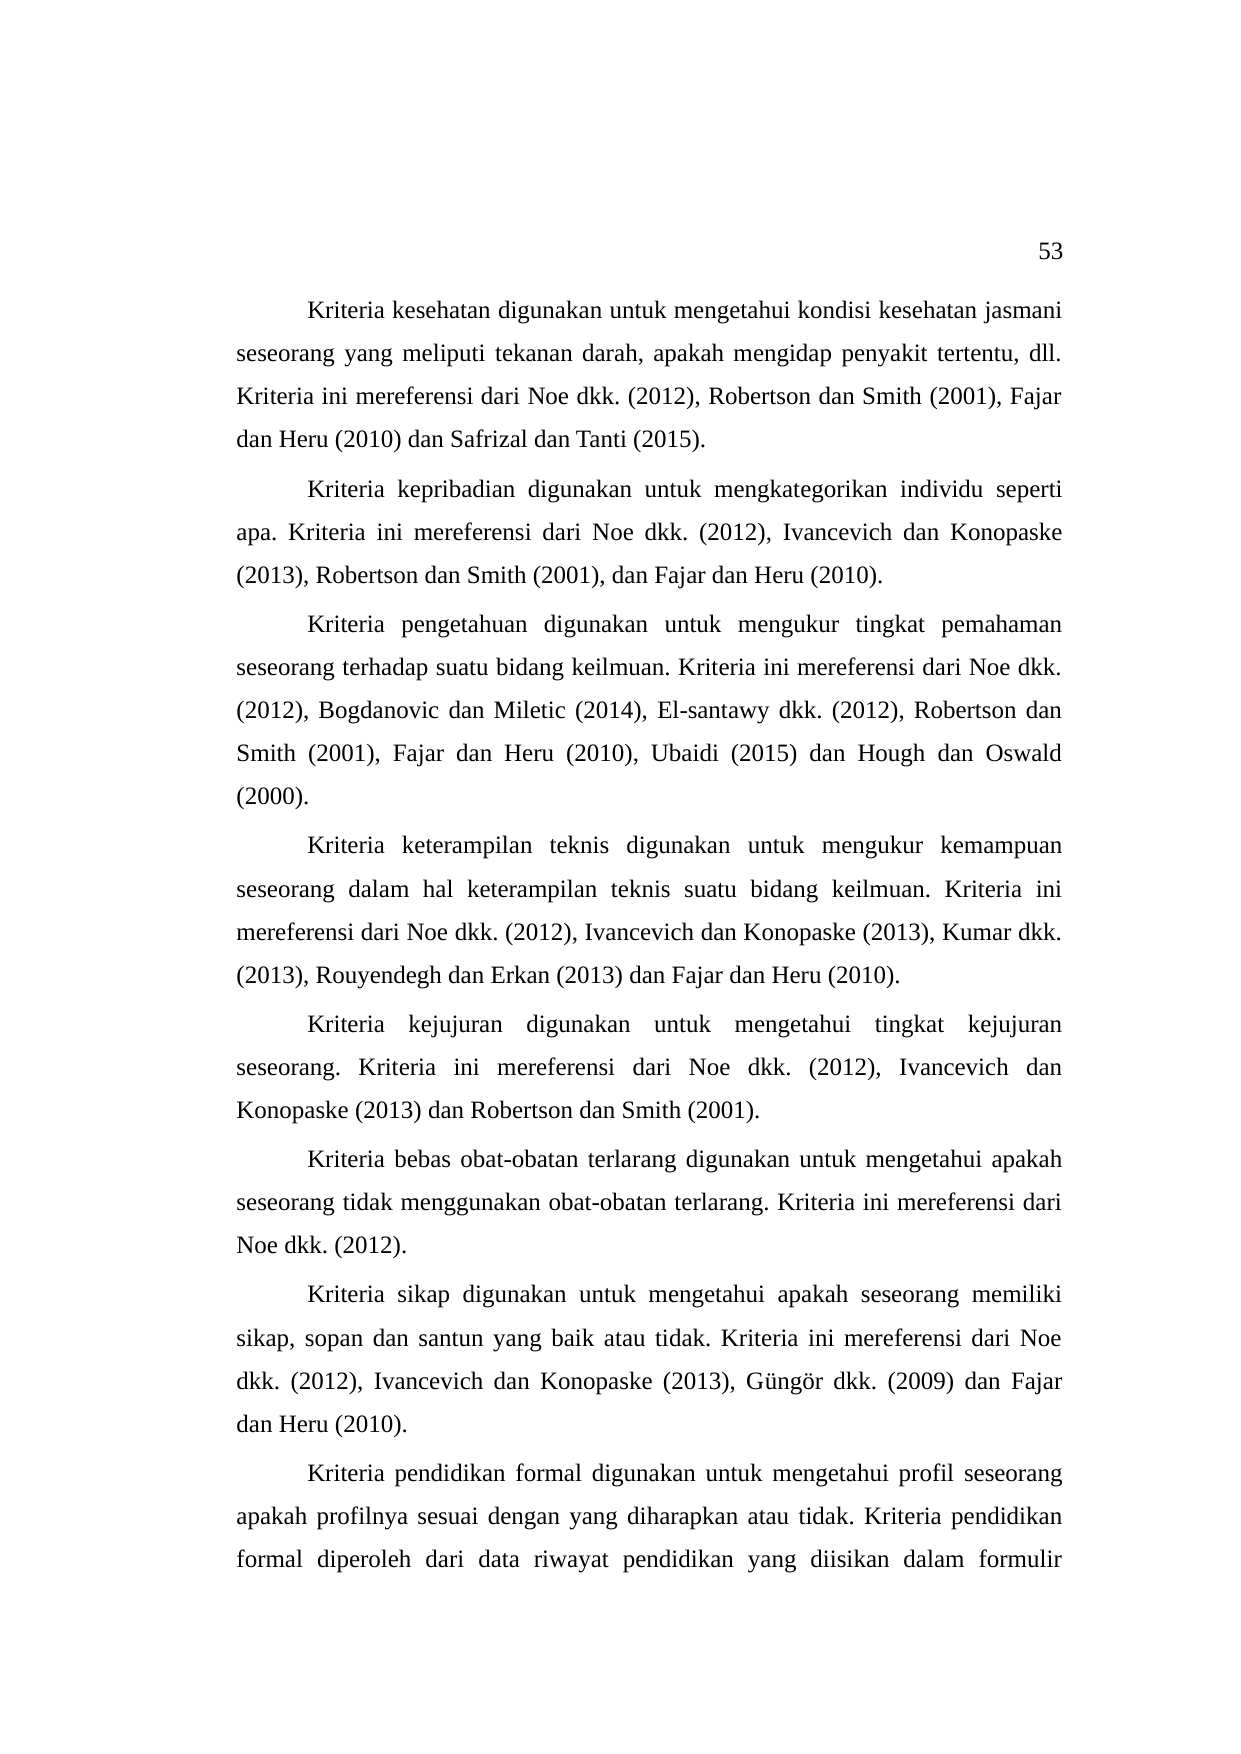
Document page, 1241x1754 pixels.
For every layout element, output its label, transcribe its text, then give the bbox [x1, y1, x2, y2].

text Kriteria kejujuran digunakan untuk mengetahui tingkat kejujuran seseorang. Kriteria ini mereferensi dari Noe dkk. (2012), Ivancevich dan Konopaske (2013) dan Robertson dan Smith (2001). [236, 1009, 1063, 1124]
text Kriteria pengetahuan digunakan untuk mengukur tingkat pemahaman seseorang terhadap suatu bidang keilmuan. Kriteria ini mereferensi dari Noe dkk. (2012), Bogdanovic dan Miletic (2014), El-santawy dkk. (2012), Robertson dan Smith (2001), Fajar dan Heru (2010), Ubaidi (2015) dan Hough dan Oswald (2000). [236, 609, 1063, 810]
text Kriteria keterampilan teknis digunakan untuk mengukur kemampuan seseorang dalam hal keterampilan teknis suatu bidang keilmuan. Kriteria ini mereferensi dari Noe dkk. (2012), Ivancevich dan Konopaske (2013), Kumar dkk. (2013), Rouyendegh dan Erkan (2013) dan Fajar dan Heru (2010). [236, 831, 1063, 989]
text Kriteria kesehatan digunakan untuk mengetahui kondisi kesehatan jasmani seseorang yang meliputi tekanan darah, apakah mengidap penyakit tertentu, dll. Kriteria ini mereferensi dari Noe dkk. (2012), Robertson dan Smith (2001), Fajar dan Heru (2010) dan Safrizal dan Tanti (2015). [236, 295, 1063, 453]
text Kriteria bebas obat-obatan terlarang digunakan untuk mengetahui apakah seseorang tidak menggunakan obat-obatan terlarang. Kriteria ini mereferensi dari Noe dkk. (2012). [236, 1144, 1063, 1259]
text Kriteria pendidikan formal digunakan untuk mengetahui profil seseorang apakah profilnya sesuai dengan yang diharapkan atau tidak. Kriteria pendidikan formal diperoleh dari data riwayat pendidikan yang diisikan dalam formulir [236, 1458, 1063, 1573]
text Kriteria kepribadian digunakan untuk mengkategorikan individu seperti apa. Kriteria ini mereferensi dari Noe dkk. (2012), Ivancevich dan Konopaske (2013), Robertson dan Smith (2001), dan Fajar dan Heru (2010). [236, 474, 1063, 589]
text Kriteria sikap digunakan untuk mengetahui apakah seseorang memiliki sikap, sopan dan santun yang baik atau tidak. Kriteria ini mereferensi dari Noe dkk. (2012), Ivancevich dan Konopaske (2013), Güngör dkk. (2009) dan Fajar dan Heru (2010). [236, 1279, 1063, 1438]
